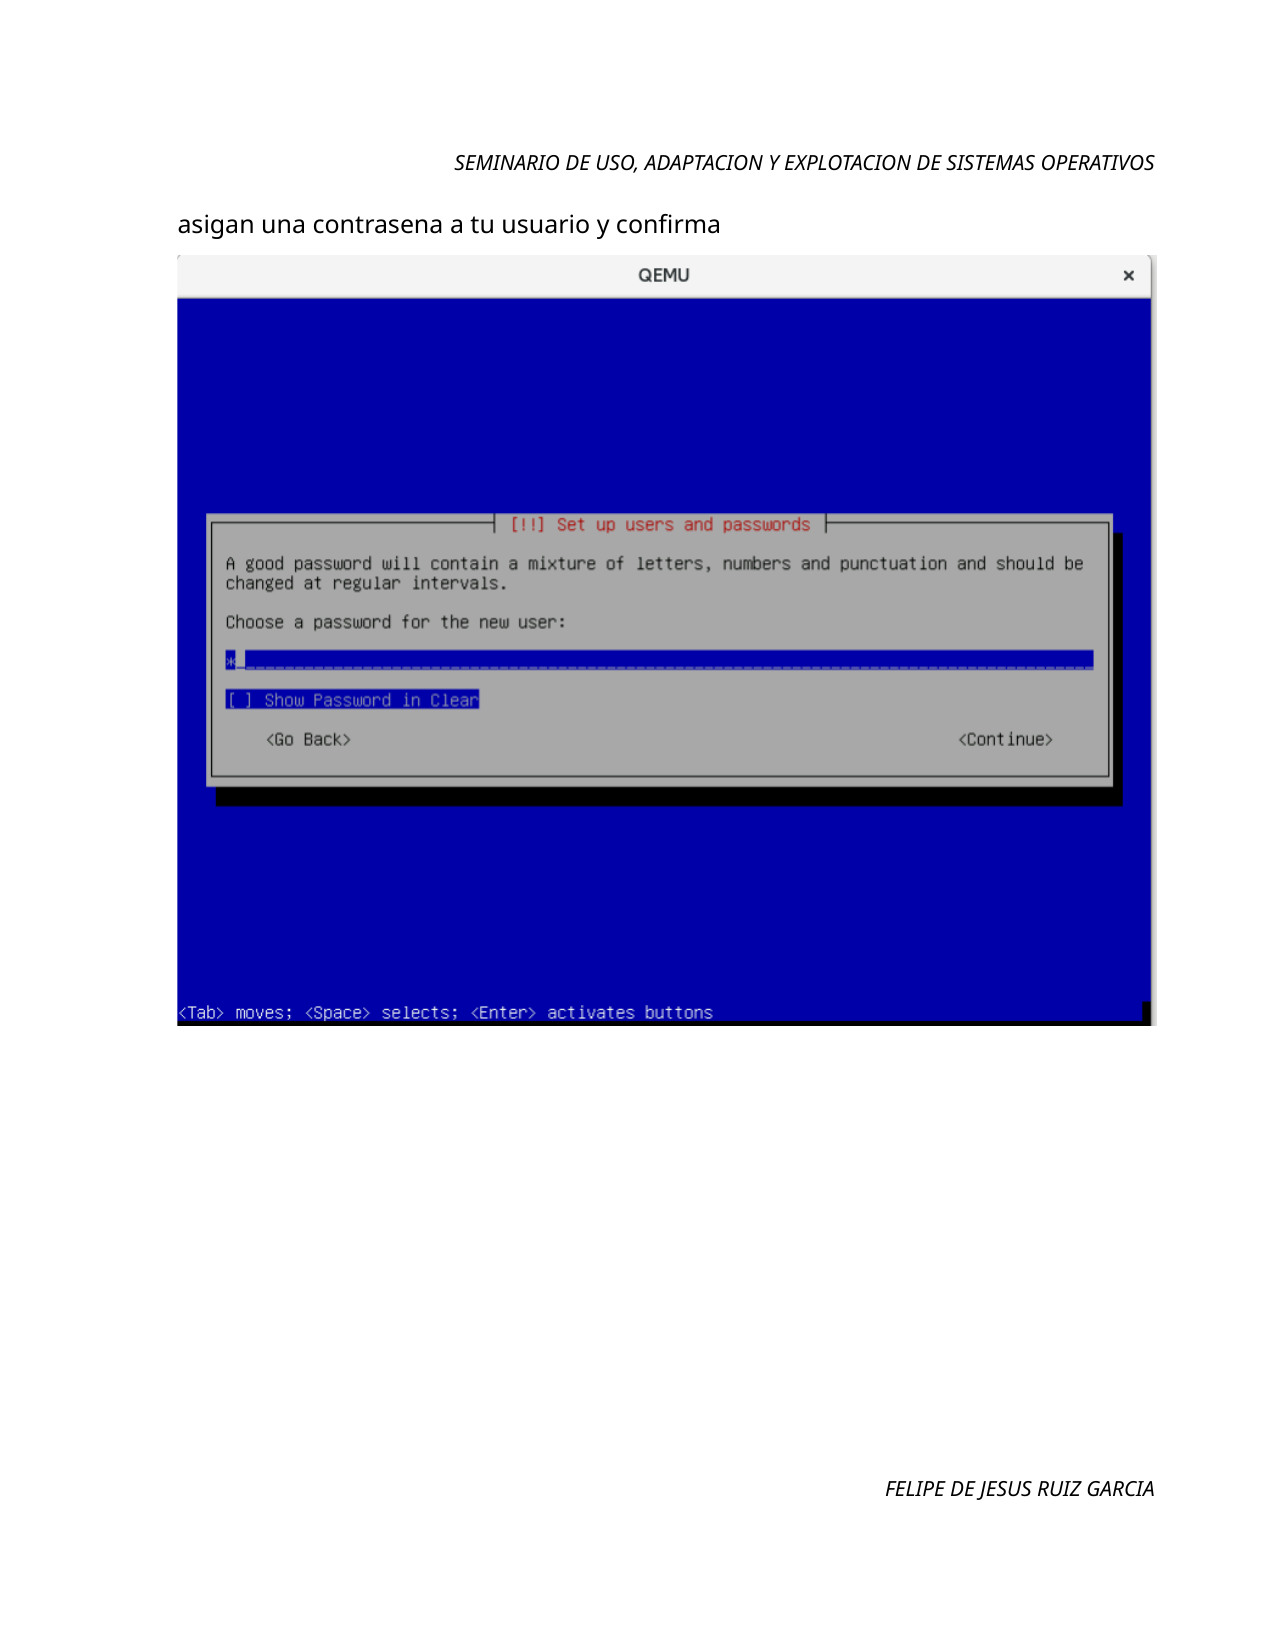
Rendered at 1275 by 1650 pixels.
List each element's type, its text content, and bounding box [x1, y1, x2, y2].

text asigan una contrasena a tu usuario y confirma [177, 207, 1157, 241]
picture [177, 255, 1157, 1026]
